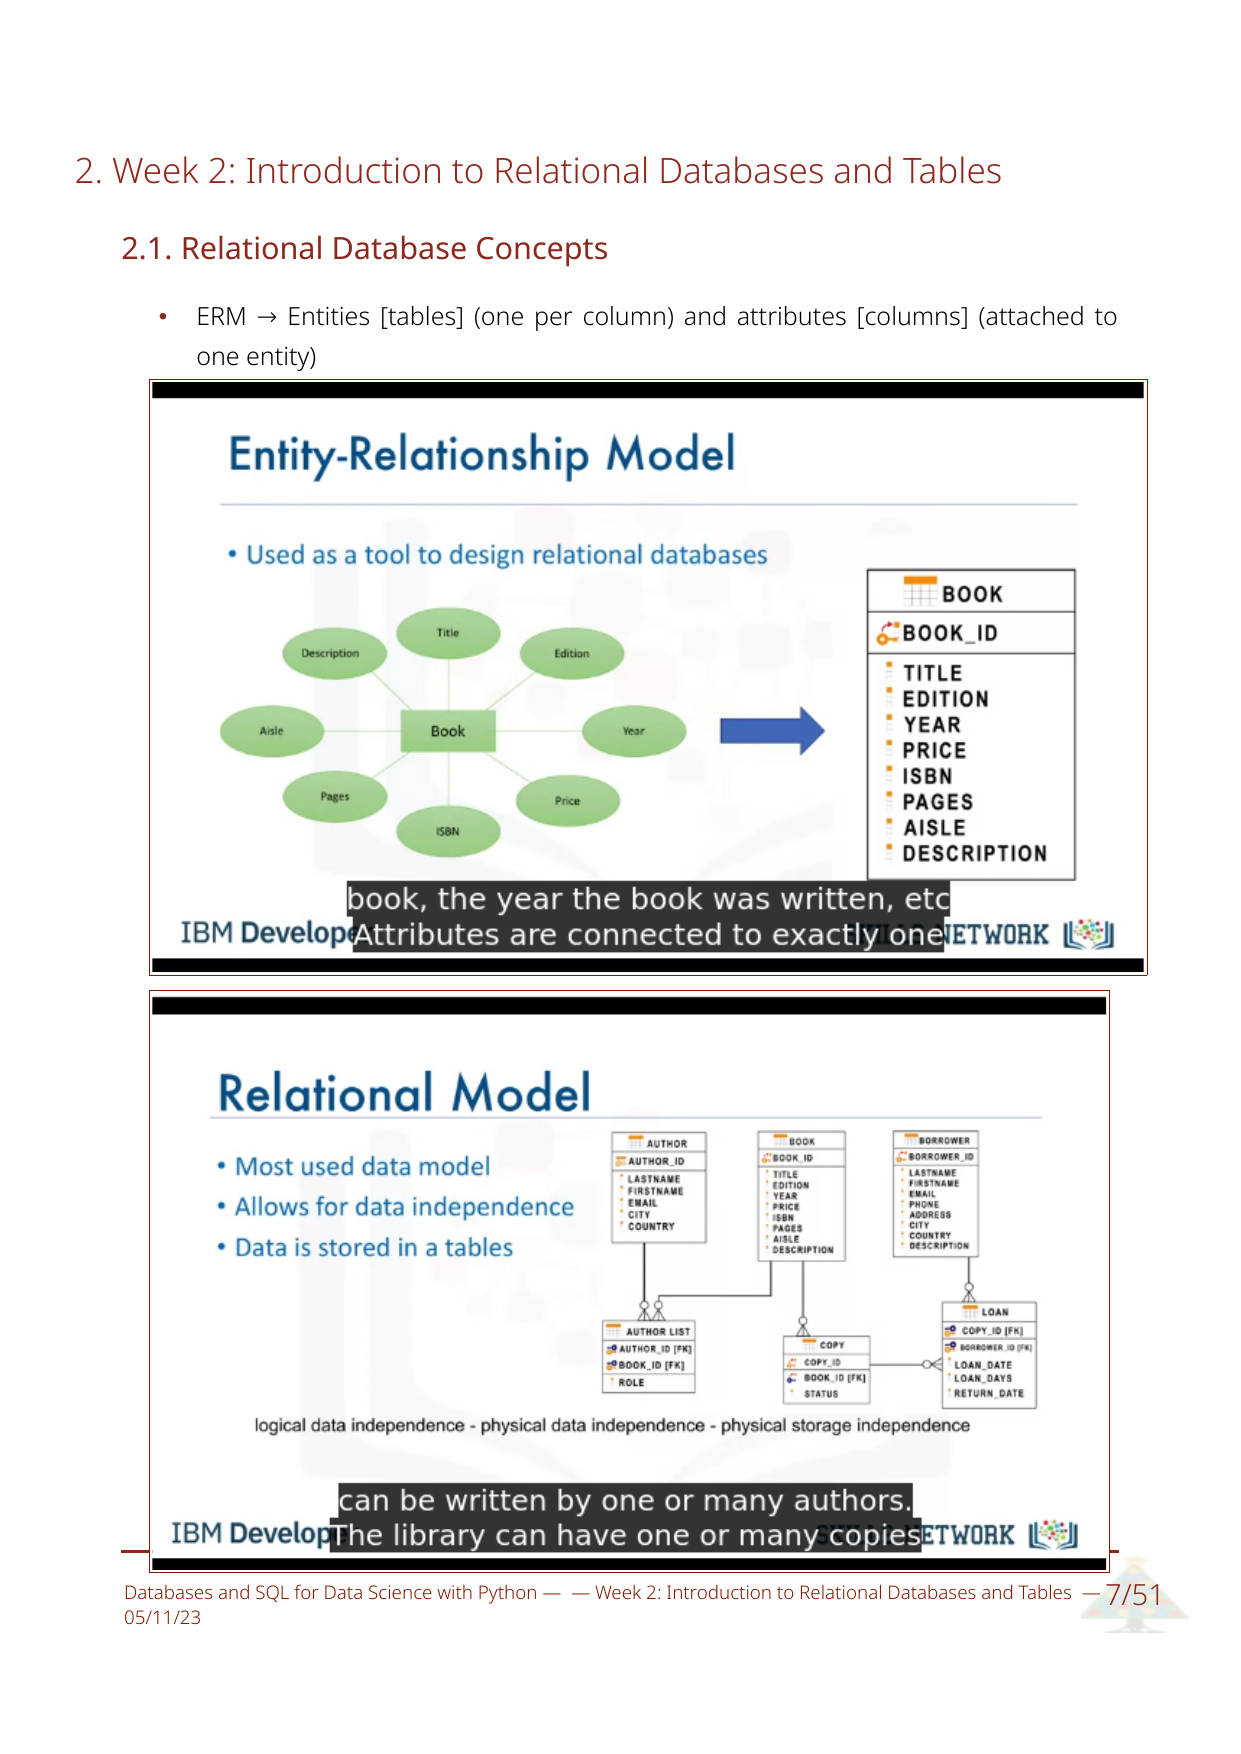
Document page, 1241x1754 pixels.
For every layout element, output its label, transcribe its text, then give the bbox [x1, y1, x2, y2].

picture [152, 382, 1144, 972]
list ERM → Entities [tables] (one per column) and attributes [columns] (attached to one entity) [158, 299, 1119, 372]
picture [152, 993, 1107, 1570]
subtitle Relational Database Concepts [121, 227, 1119, 269]
